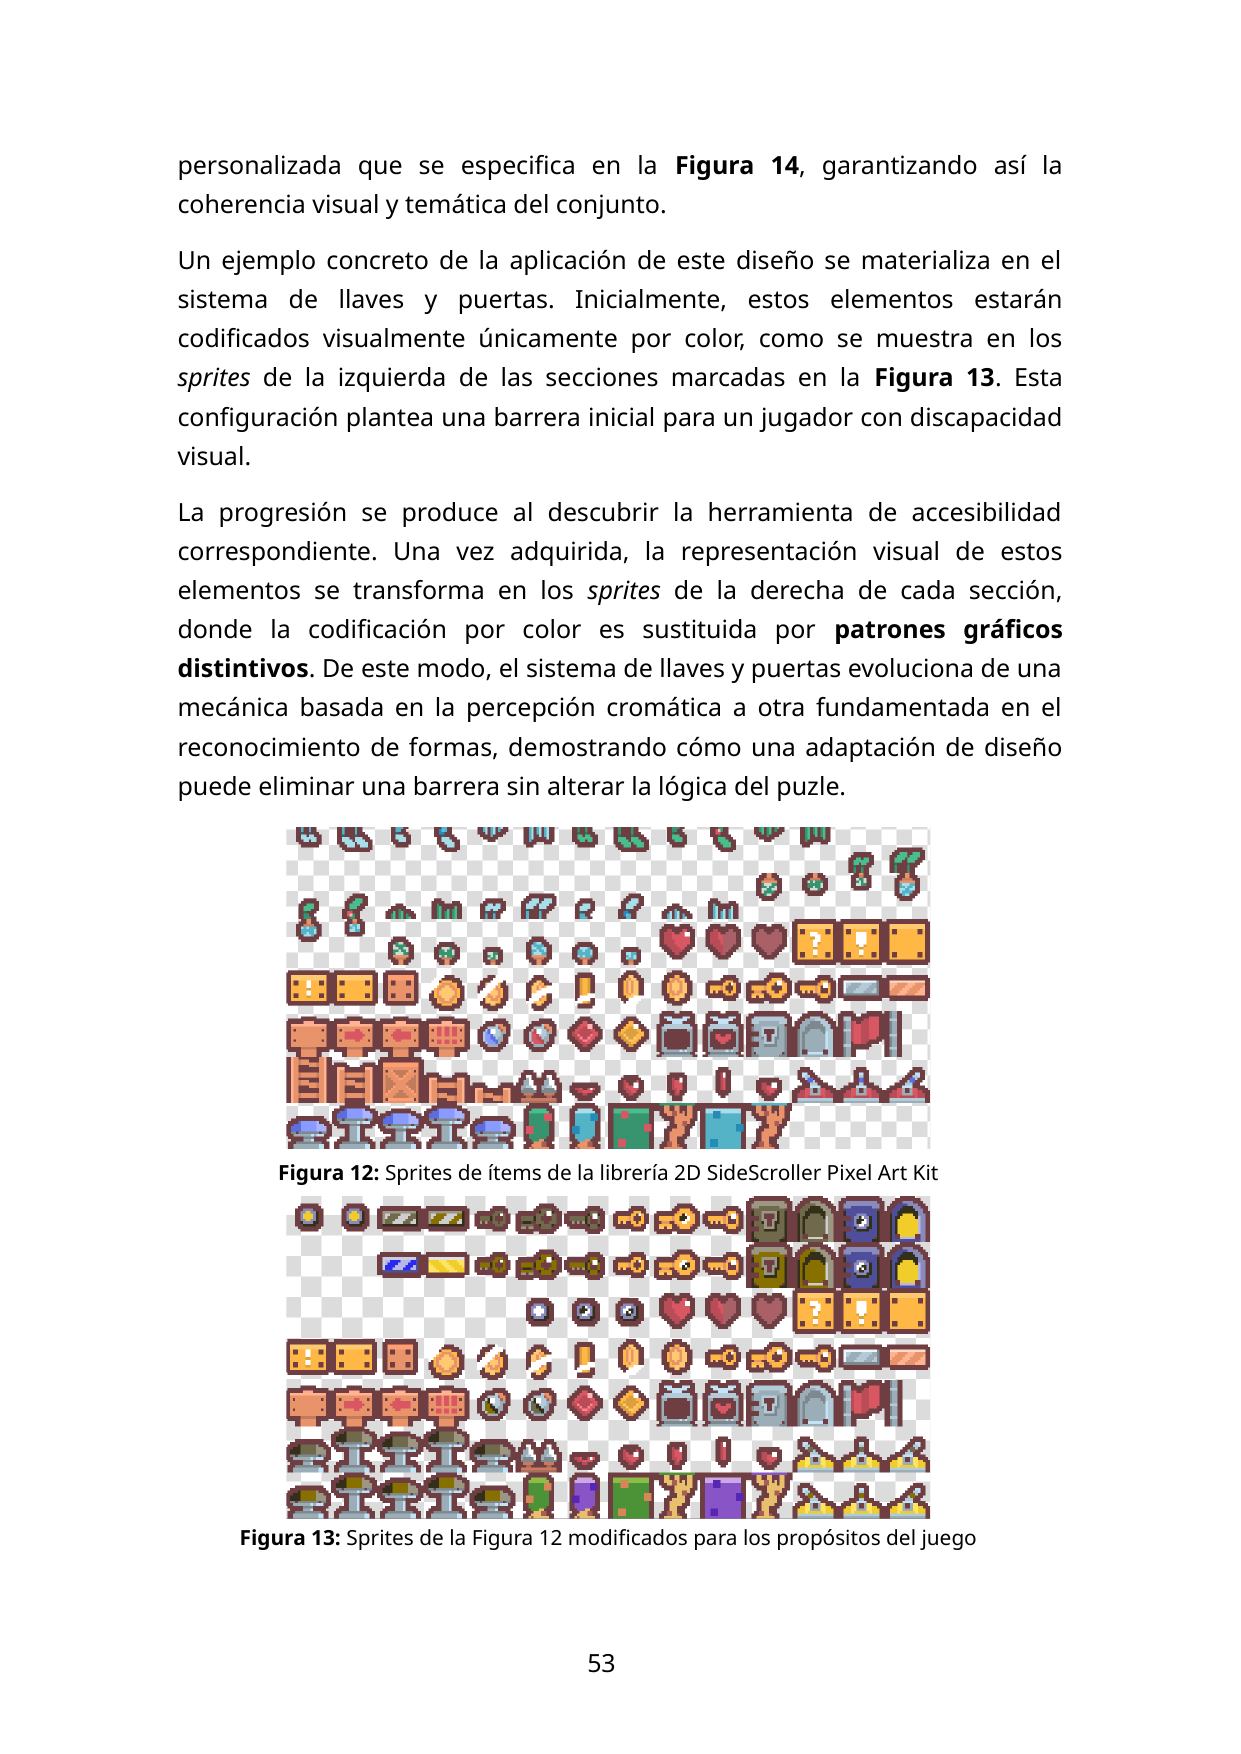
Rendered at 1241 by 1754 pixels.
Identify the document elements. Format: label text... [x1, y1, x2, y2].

text La progresión se produce al descubrir la herramienta de accesibilidad correspondiente. Una vez adquirida, la representación visual de estos elementos se transforma en los sprites de la derecha de cada sección, donde la codificación por color es sustituida por patrones gráficos distintivos. De este modo, el sistema de llaves y puertas evoluciona de una mecánica basada en la percepción cromática a otra fundamentada en el reconocimiento de formas, demostrando cómo una adaptación de diseño puede eliminar una barrera sin alterar la lógica del puzle. [177, 494, 1063, 802]
picture [286, 1196, 931, 1519]
text Un ejemplo concreto de la aplicación de este diseño se materializa en el sistema de llaves y puertas. Inicialmente, estos elementos estarán codificados visualmente únicamente por color, como se muestra en los sprites de la izquierda de las secciones marcadas en la Figura 13. Esta configuración plantea una barrera inicial para un jugador con discapacidad visual. [177, 243, 1063, 472]
picture [286, 827, 931, 1149]
table_cell Figura 12: Sprites de ítems de la librería 2D SideScroller Pixel Art Kit [166, 1151, 1051, 1193]
table_cell Figura 13: Sprites de la Figura 12 modificados para los propósitos del juego [166, 1523, 1051, 1551]
text personalizada que se especifica en la Figura 14, garantizando así la coherencia visual y temática del conjunto. [177, 148, 1063, 221]
table_cell [166, 1193, 1051, 1523]
table_header [166, 824, 1051, 1151]
